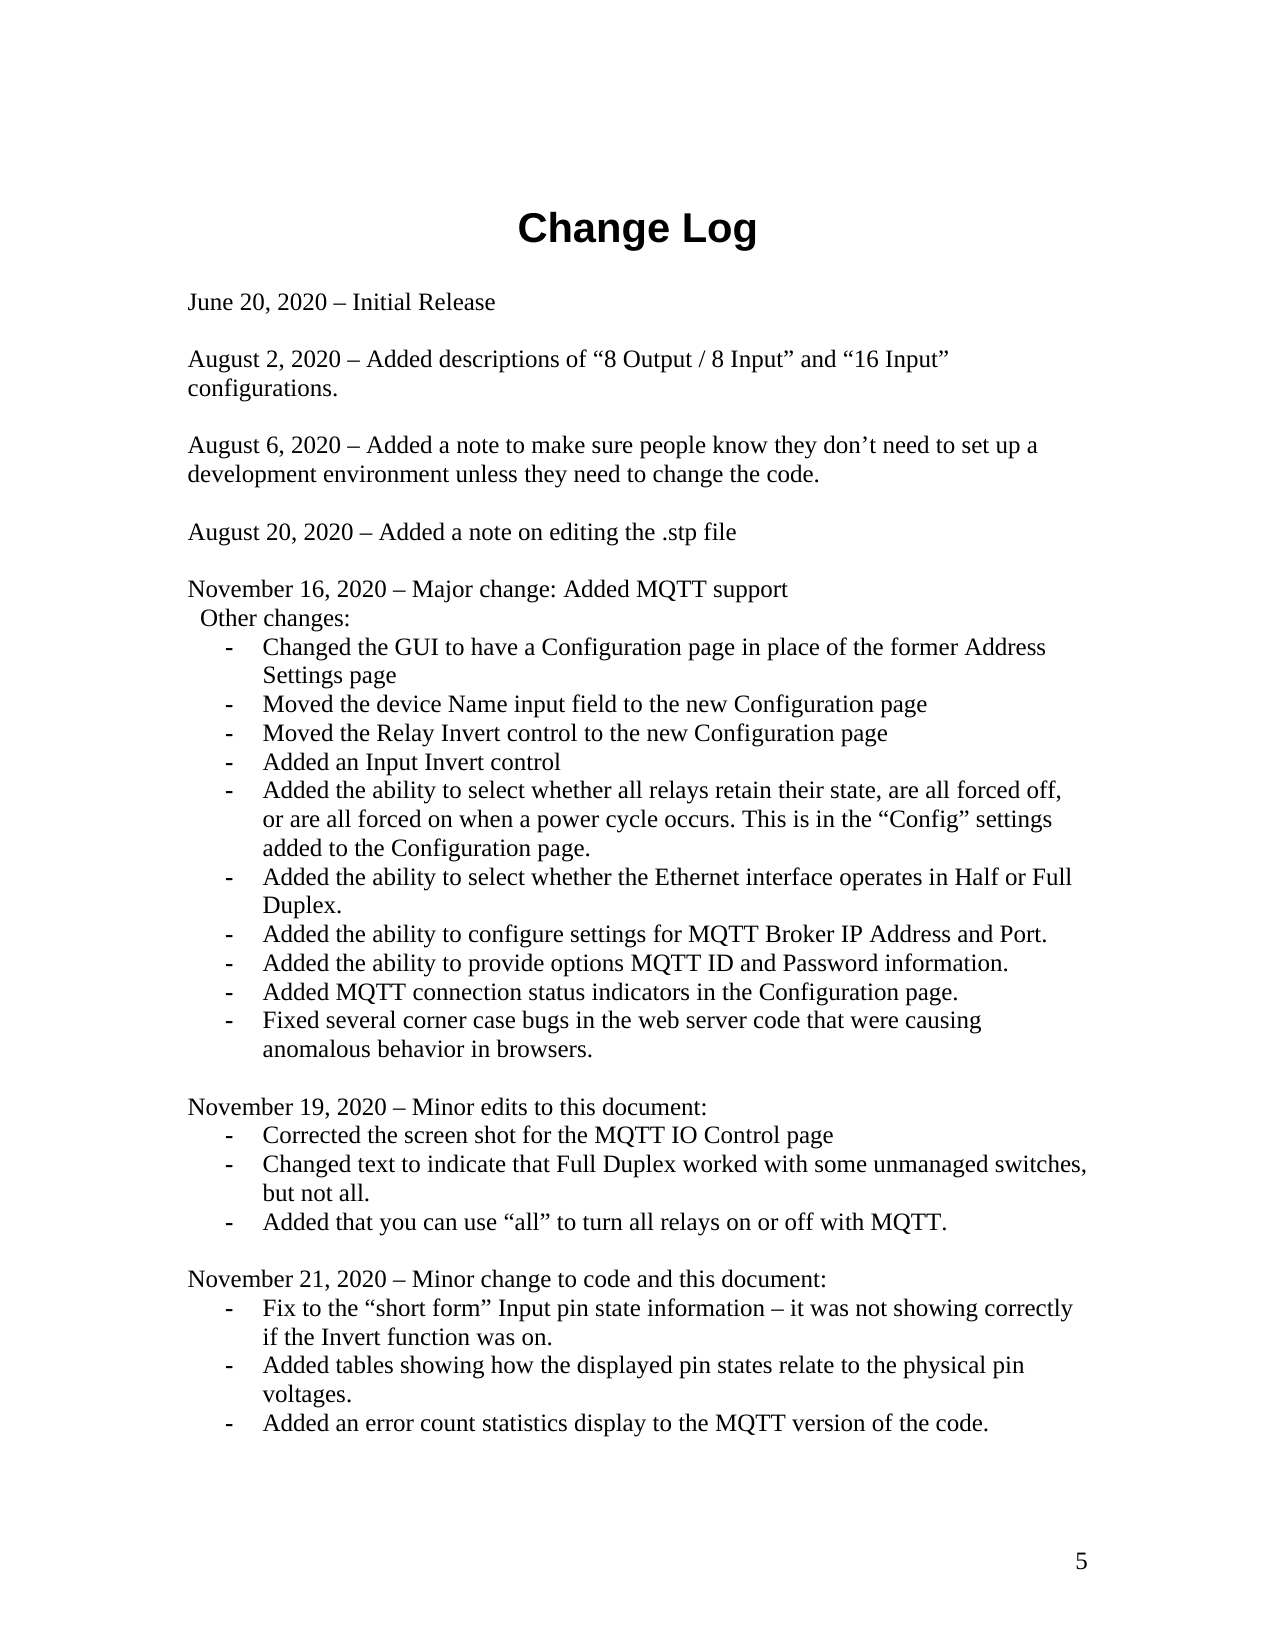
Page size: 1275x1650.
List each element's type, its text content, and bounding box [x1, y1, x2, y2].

list Added the ability to provide options MQTT ID and Password information. [225, 948, 1087, 977]
text June 20, 2020 – Initial Release [187, 287, 1087, 315]
subtitle Change Log [187, 204, 1087, 252]
text Other changes: [187, 603, 1087, 632]
list Changed text to indicate that Full Duplex worked with some unmanaged switches, but not all. [225, 1149, 1087, 1207]
text November 21, 2020 – Minor change to code and this document: [187, 1264, 1087, 1293]
list Fixed several corner case bugs in the web server code that were causing anomalous behavior in browsers. [225, 1005, 1087, 1063]
list Added tables showing how the displayed pin states relate to the physical pin voltages. [225, 1350, 1087, 1408]
list Added the ability to select whether the Ethernet interface operates in Half or Full Duplex. [225, 862, 1087, 919]
list Changed the GUI to have a Configuration page in place of the former Address Settings page [225, 632, 1087, 689]
text August 6, 2020 – Added a note to make sure people know they don’t need to set up a development environment unless they need to change the code. [187, 430, 1087, 488]
list Added the ability to select whether all relays retain their state, are all forced off, or are all forced on when a power cycle occurs. This is in the “Config” settings added to the Configuration page. [225, 775, 1087, 862]
text August 20, 2020 – Added a note on editing the .stp file [187, 517, 1087, 545]
list Moved the Relay Invert control to the new Configuration page [225, 718, 1087, 747]
list Added MQTT connection status indicators in the Configuration page. [225, 977, 1087, 1005]
list Added an Input Invert control [225, 747, 1087, 775]
text November 16, 2020 – Major change: Added MQTT support [187, 574, 1087, 603]
list Moved the device Name input field to the new Configuration page [225, 689, 1087, 718]
list Added an error count statistics display to the MQTT version of the code. [225, 1408, 1087, 1437]
text November 19, 2020 – Minor edits to this document: [187, 1092, 1087, 1120]
list Added the ability to configure settings for MQTT Broker IP Address and Port. [225, 919, 1087, 948]
list Corrected the screen shot for the MQTT IO Control page [225, 1120, 1087, 1149]
text August 2, 2020 – Added descriptions of “8 Output / 8 Input” and “16 Input” configurations. [187, 344, 1087, 402]
list Added that you can use “all” to turn all relays on or off with MQTT. [225, 1207, 1087, 1235]
list Fix to the “short form” Input pin state information – it was not showing correctly if the Invert function was on. [225, 1293, 1087, 1350]
